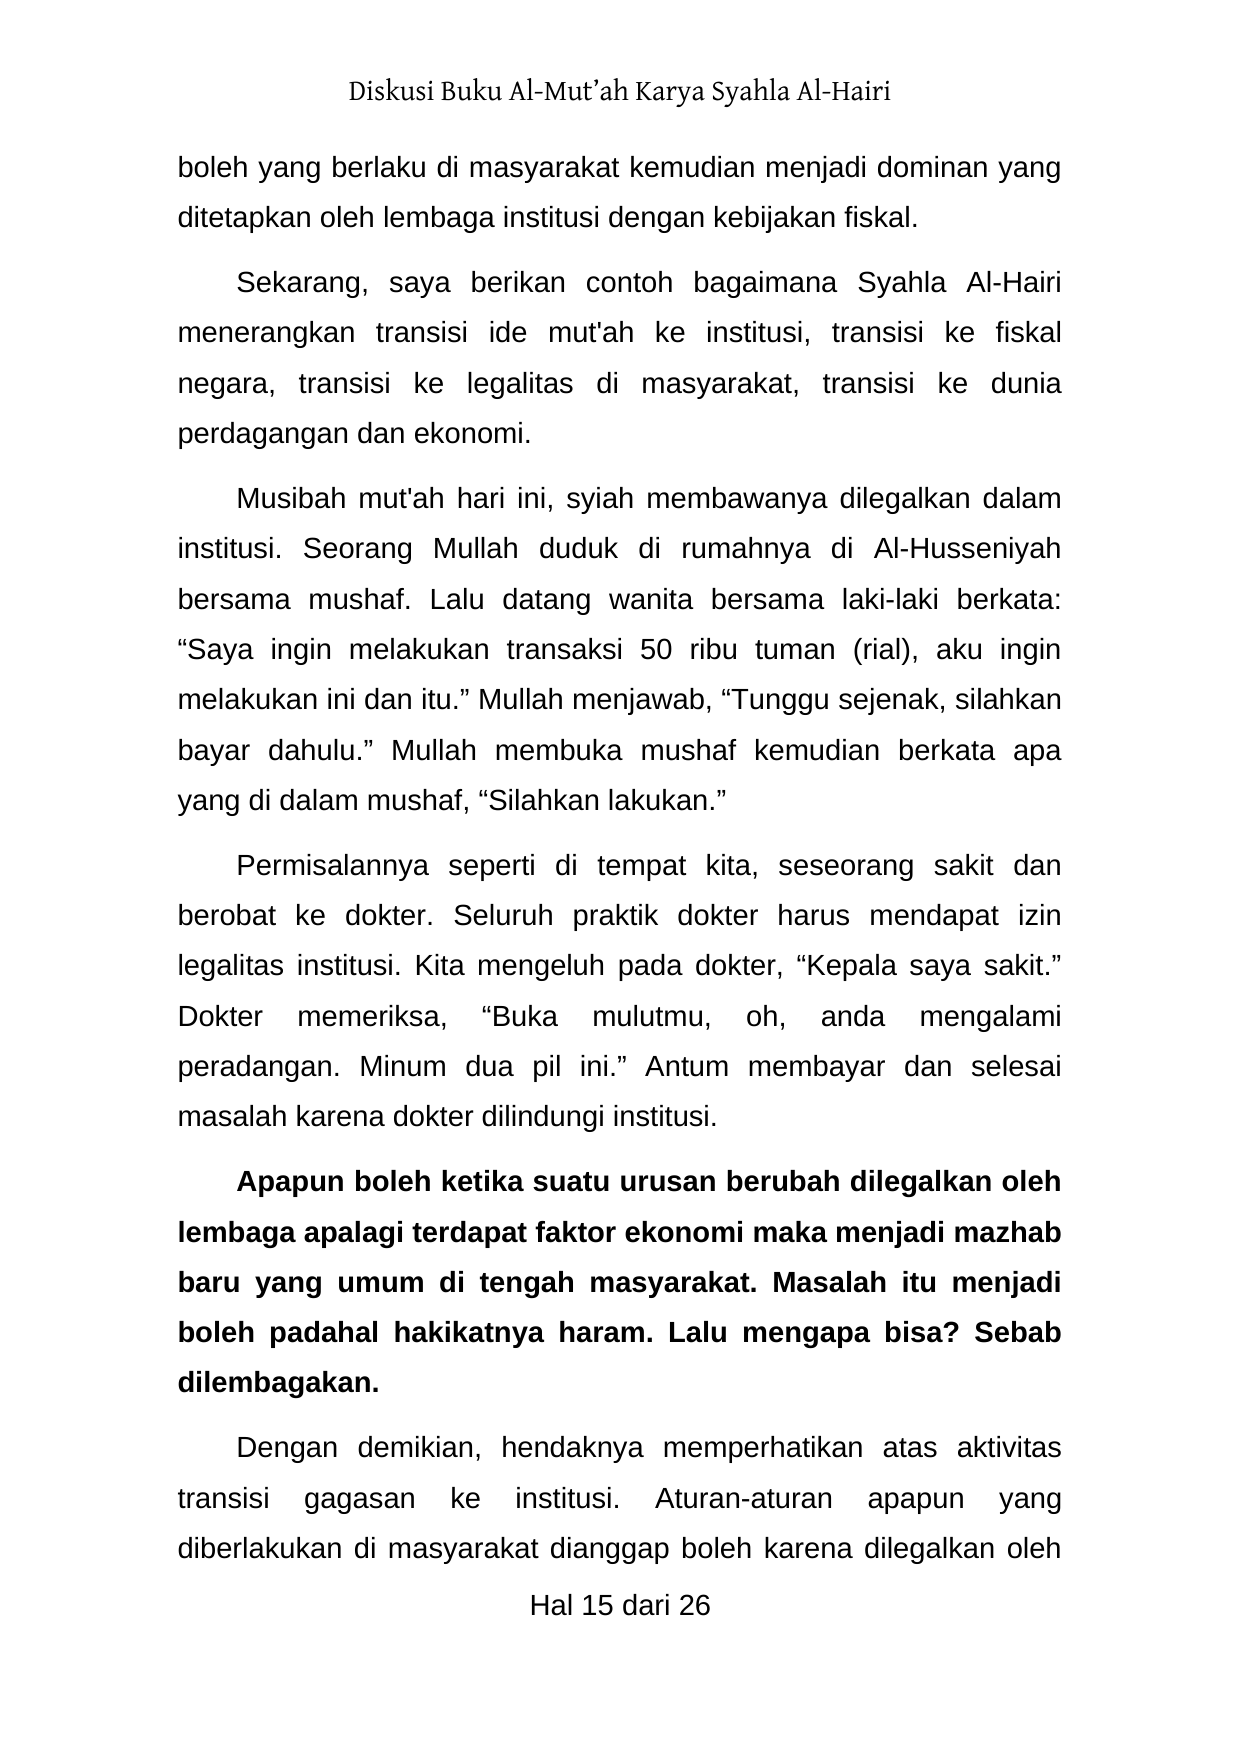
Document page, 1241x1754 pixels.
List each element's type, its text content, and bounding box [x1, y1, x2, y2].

text Musibah mut'ah hari ini, syiah membawanya dilegalkan dalam institusi. Seorang Mullah duduk di rumahnya di Al-Husseniyah bersama mushaf. Lalu datang wanita bersama laki-laki berkata: “Saya ingin melakukan transaksi 50 ribu tuman (rial), aku ingin melakukan ini dan itu.” Mullah menjawab, “Tunggu sejenak, silahkan bayar dahulu.” Mullah membuka mushaf kemudian berkata apa yang di dalam mushaf, “Silahkan lakukan.” [177, 481, 1063, 816]
text Sekarang, saya berikan contoh bagaimana Syahla Al-Hairi menerangkan transisi ide mut'ah ke institusi, transisi ke fiskal negara, transisi ke legalitas di masyarakat, transisi ke dunia perdagangan dan ekonomi. [177, 265, 1063, 450]
text boleh yang berlaku di masyarakat kemudian menjadi dominan yang ditetapkan oleh lembaga institusi dengan kebijakan fiskal. [177, 150, 1063, 234]
text Permisalannya seperti di tempat kita, seseorang sakit dan berobat ke dokter. Seluruh praktik dokter harus mendapat izin legalitas institusi. Kita mengeluh pada dokter, “Kepala saya sakit.” Dokter memeriksa, “Buka mulutmu, oh, anda mengalami peradangan. Minum dua pil ini.” Antum membayar dan selesai masalah karena dokter dilindungi institusi. [177, 848, 1063, 1133]
text Apapun boleh ketika suatu urusan berubah dilegalkan oleh lembaga apalagi terdapat faktor ekonomi maka menjadi mazhab baru yang umum di tengah masyarakat. Masalah itu menjadi boleh padahal hakikatnya haram. Lalu mengapa bisa? Sebab dilembagakan. [177, 1164, 1063, 1399]
text Dengan demikian, hendaknya memperhatikan atas aktivitas transisi gagasan ke institusi. Aturan-aturan apapun yang diberlakukan di masyarakat dianggap boleh karena dilegalkan oleh [177, 1430, 1063, 1564]
